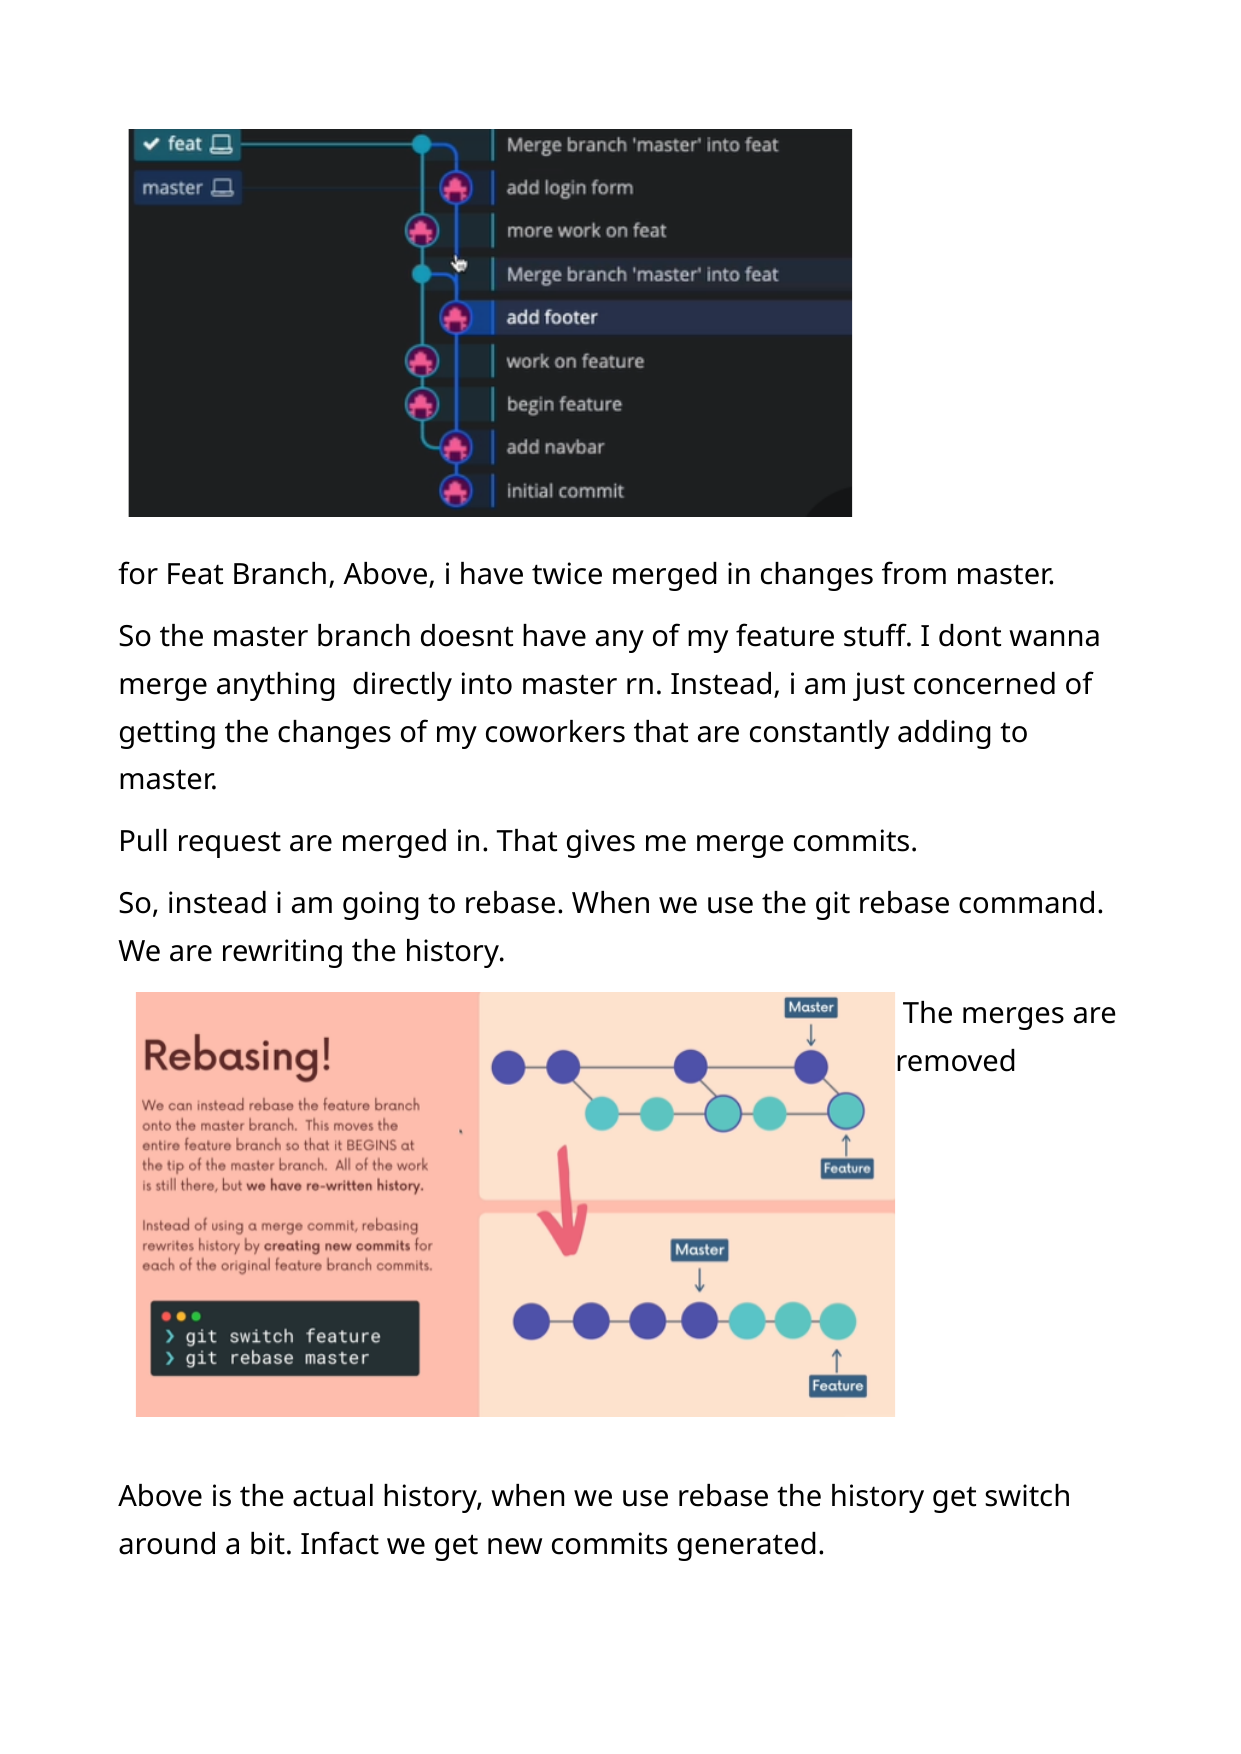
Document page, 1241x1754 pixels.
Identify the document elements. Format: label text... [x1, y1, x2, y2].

text So the master branch doesnt have any of my feature stuff. I dont wanna merge anything directly into master rn. Instead, i am just concerned of getting the changes of my coworkers that are constantly adding to master. [118, 616, 1122, 798]
text [118, 993, 135, 1080]
picture [128, 129, 853, 517]
text The merges are removed [896, 993, 1122, 1080]
text So, instead i am going to rebase. When we use the git rebase command. We are rewriting the history. [118, 883, 1122, 970]
text Above is the actual history, when we use rebase the history get switch around a bit. Infact we get new commits generated. [118, 1476, 1122, 1563]
picture [135, 992, 896, 1417]
text Pull request are merged in. That gives me merge commits. [118, 821, 1122, 860]
text for Feat Branch, Above, i have twice merged in changes from master. [118, 553, 1122, 593]
